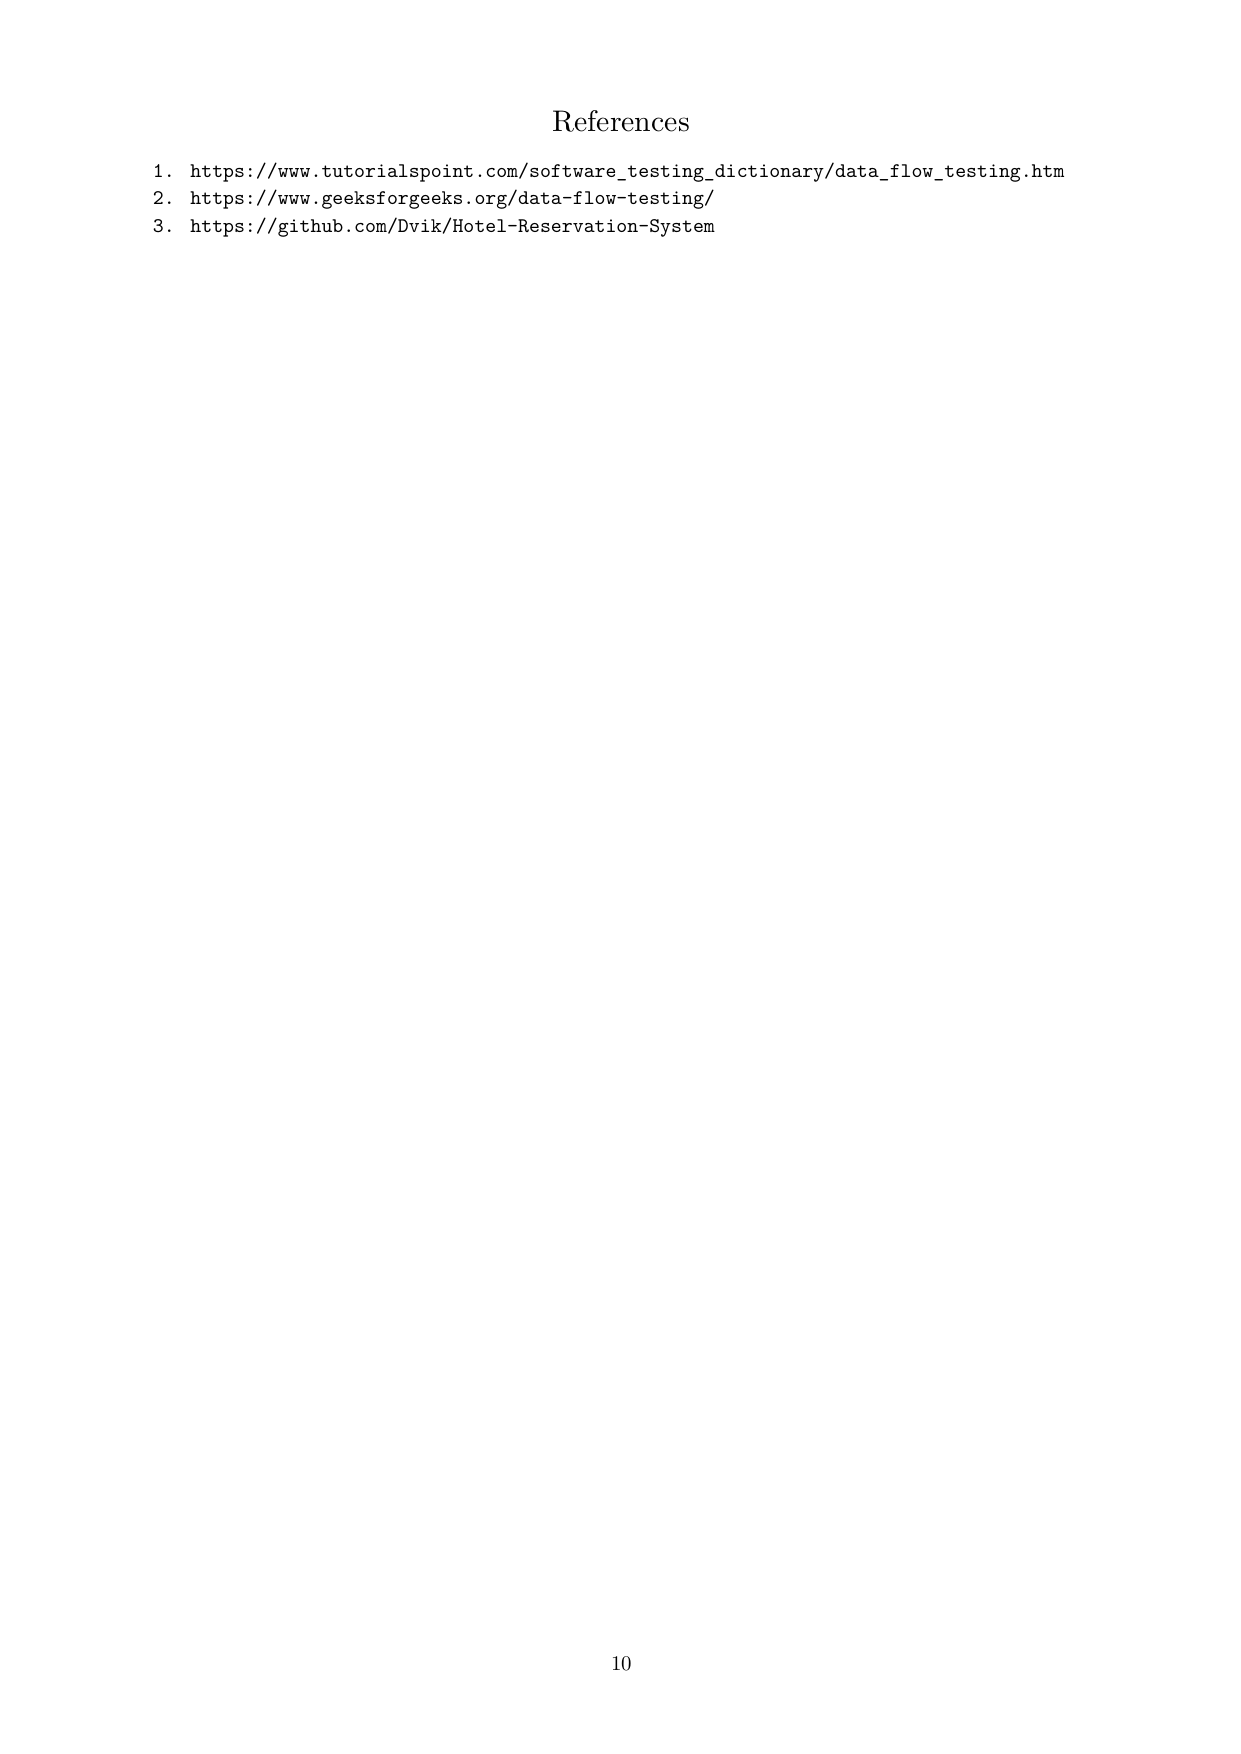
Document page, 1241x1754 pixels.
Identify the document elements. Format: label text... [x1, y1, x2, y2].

subtitle References [115, 101, 1127, 137]
list https://www.geeksforgeeks.org/data-flow-testing/ [153, 184, 1127, 211]
list https://www.tutorialspoint.com/software_testing_dictionary/data_flow_testing.htm [153, 156, 1127, 184]
list https://github.com/Dvik/Hotel-Reservation-System [153, 211, 1127, 239]
